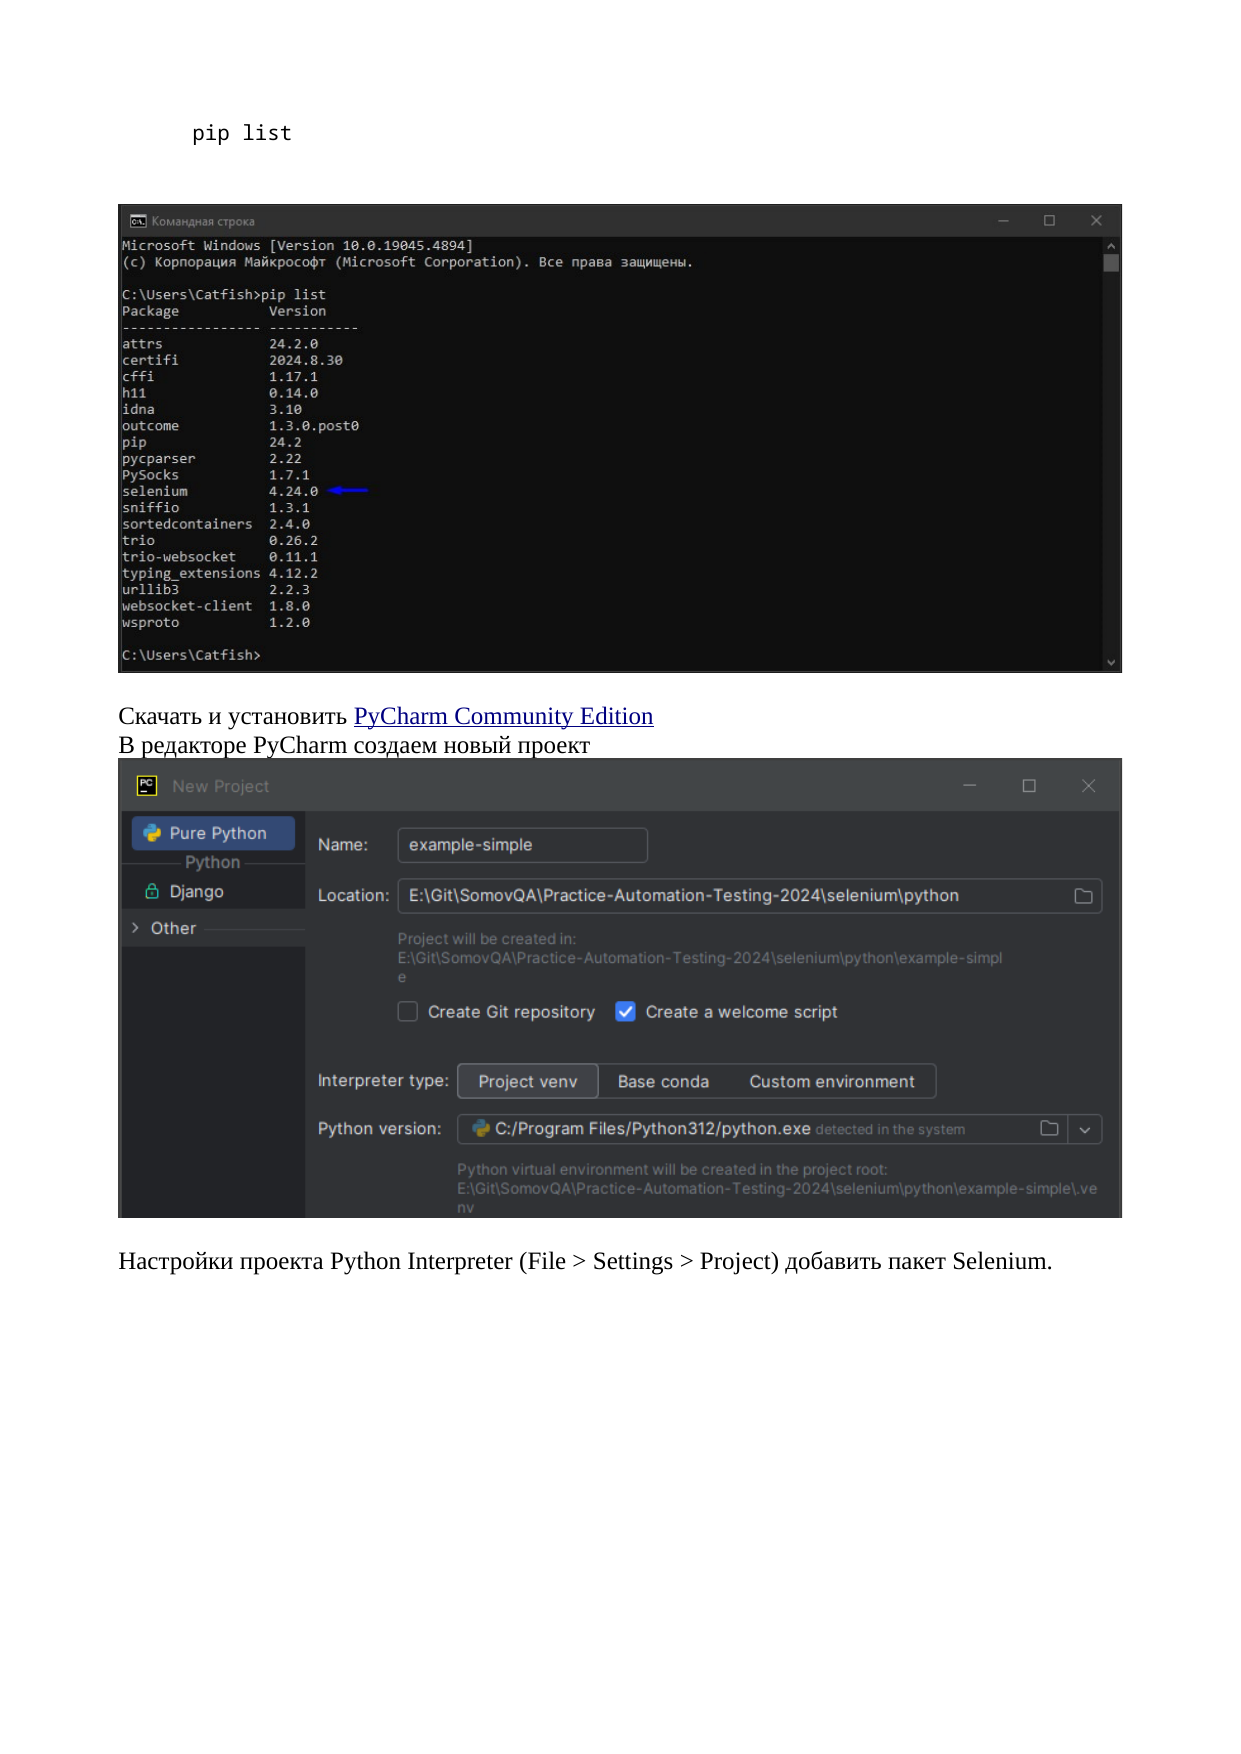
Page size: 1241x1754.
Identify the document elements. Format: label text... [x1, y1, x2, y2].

text Настройки проекта Python Interpreter (File > Settings > Project) добавить пакет Selenium. [118, 1246, 1122, 1275]
picture [118, 758, 1123, 1218]
text Скачать и установить PyCharm Community Edition [118, 701, 1122, 730]
text В редакторе PyCharm создаем новый проект [118, 730, 1122, 758]
picture [118, 204, 1123, 673]
text pip list [192, 118, 1122, 147]
